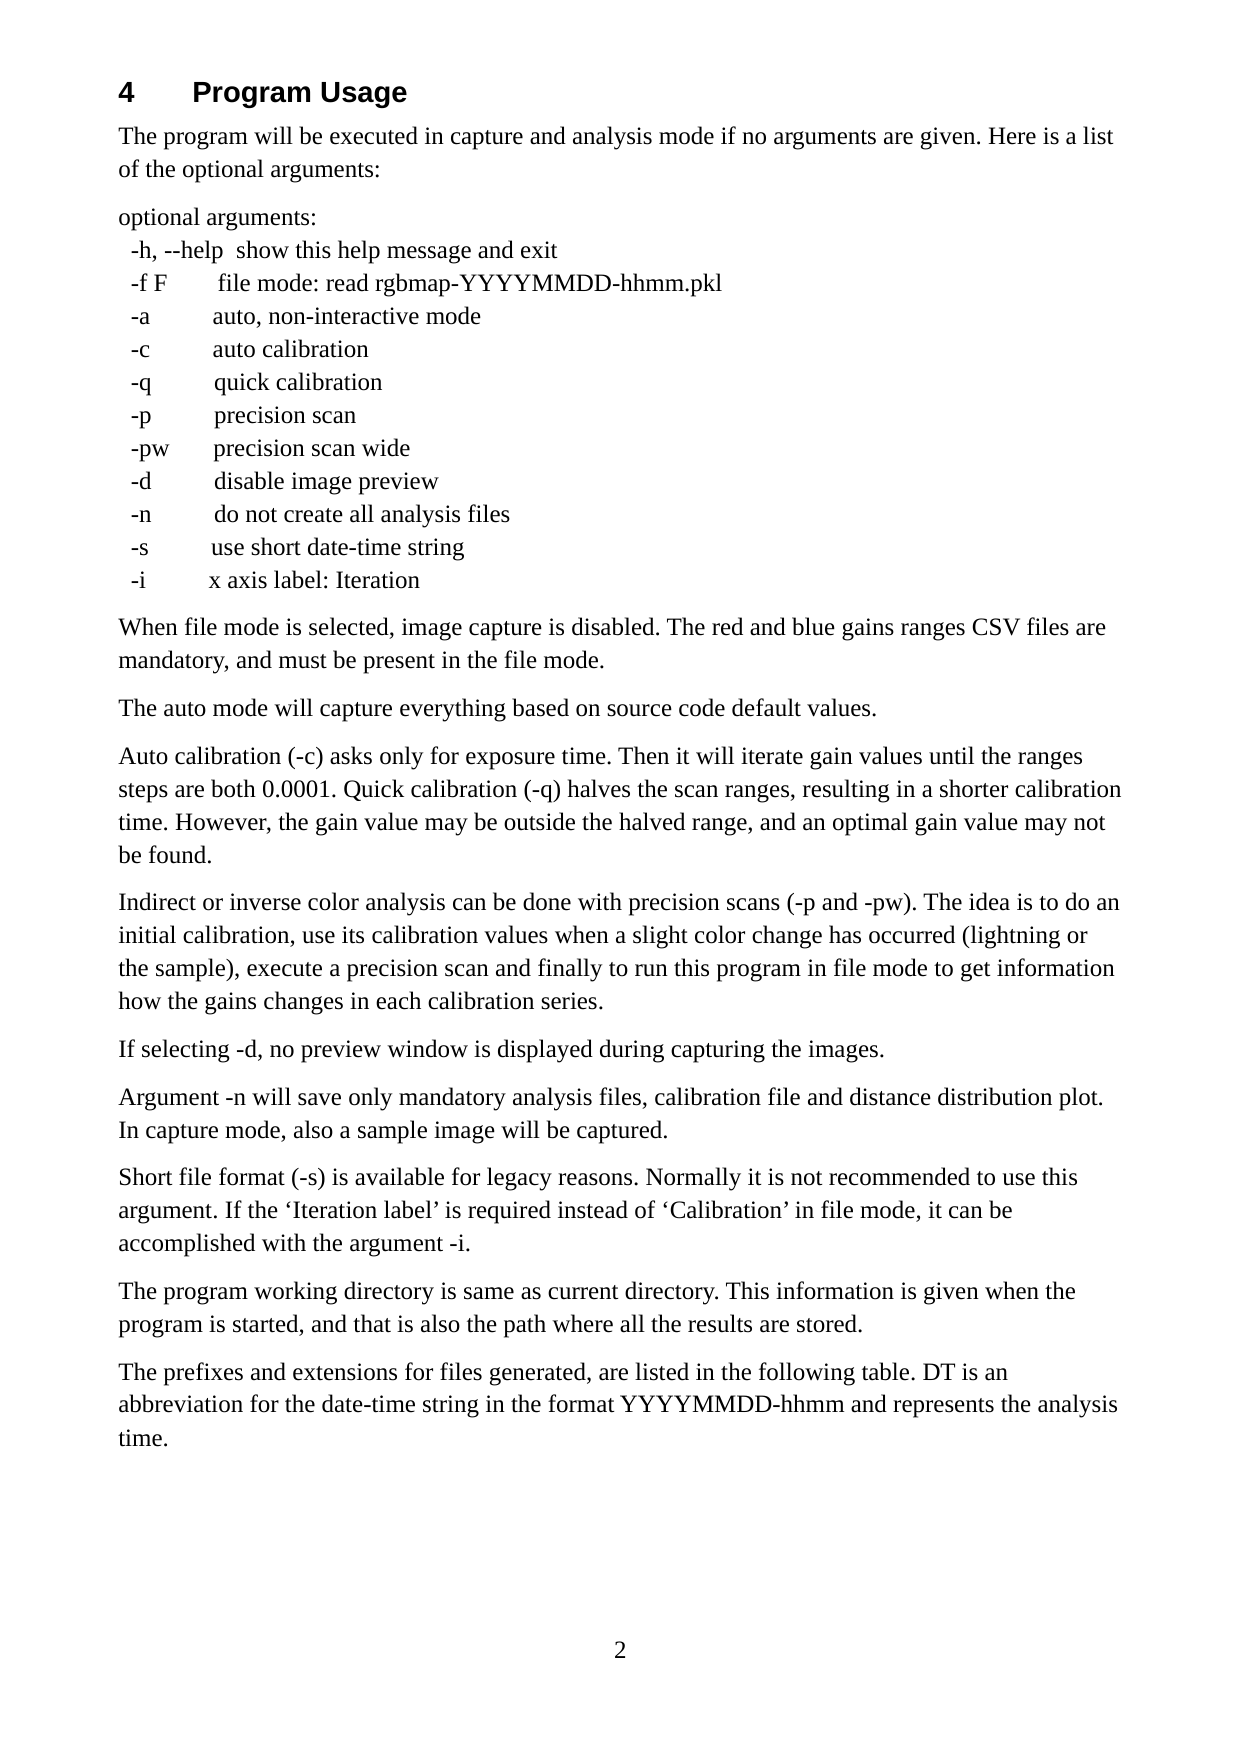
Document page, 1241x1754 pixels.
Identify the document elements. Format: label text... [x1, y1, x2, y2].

text If selecting -d, no preview window is displayed during capturing the images. [118, 1034, 1122, 1063]
text optional arguments: -h, --help show this help message and exit -f F file mode: read rgbmap-YYYYMMDD-hhmm.pkl -a auto, non-interactive mode -c auto calibration -q quick calibration -p precision scan -pw precision scan wide -d disable image preview -n do not create all analysis files -s use short date-time string -i x axis label: Iteration [118, 202, 1122, 594]
text Argument -n will save only mandatory analysis files, calibration file and distance distribution plot. In capture mode, also a sample image will be captured. [118, 1082, 1122, 1143]
text The auto mode will capture everything based on source code default values. [118, 693, 1122, 722]
text Auto calibration (-c) asks only for exposure time. Then it will iterate gain values until the ranges steps are both 0.0001. Quick calibration (-q) halves the scan ranges, resulting in a shorter calibration time. However, the gain value may be outside the halved range, and an optimal gain value may not be found. [118, 741, 1122, 868]
subtitle Program Usage [118, 75, 1122, 108]
text The prefixes and extensions for files generated, are listed in the following table. DT is an abbreviation for the date-time string in the format YYYYMMDD-hhmm and represents the analysis time. [118, 1357, 1122, 1451]
text Indirect or inverse color analysis can be done with precision scans (-p and -pw). The idea is to do an initial calibration, use its calibration values when a slight color change has occurred (lightning or the sample), execute a precision scan and finally to run this program in file mode to get information how the gains changes in each calibration series. [118, 887, 1122, 1015]
text The program working directory is same as current directory. This information is given when the program is started, and that is also the path where all the results are stored. [118, 1276, 1122, 1338]
text Short file format (-s) is available for legacy reasons. Normally it is not recommended to use this argument. If the ‘Iteration label’ is required instead of ‘Calibration’ in file mode, it can be accomplished with the argument -i. [118, 1162, 1122, 1257]
text When file mode is selected, image capture is disabled. The red and blue gains ranges CSV files are mandatory, and must be present in the file mode. [118, 612, 1122, 674]
text The program will be executed in capture and analysis mode if no arguments are given. Here is a list of the optional arguments: [118, 121, 1122, 183]
